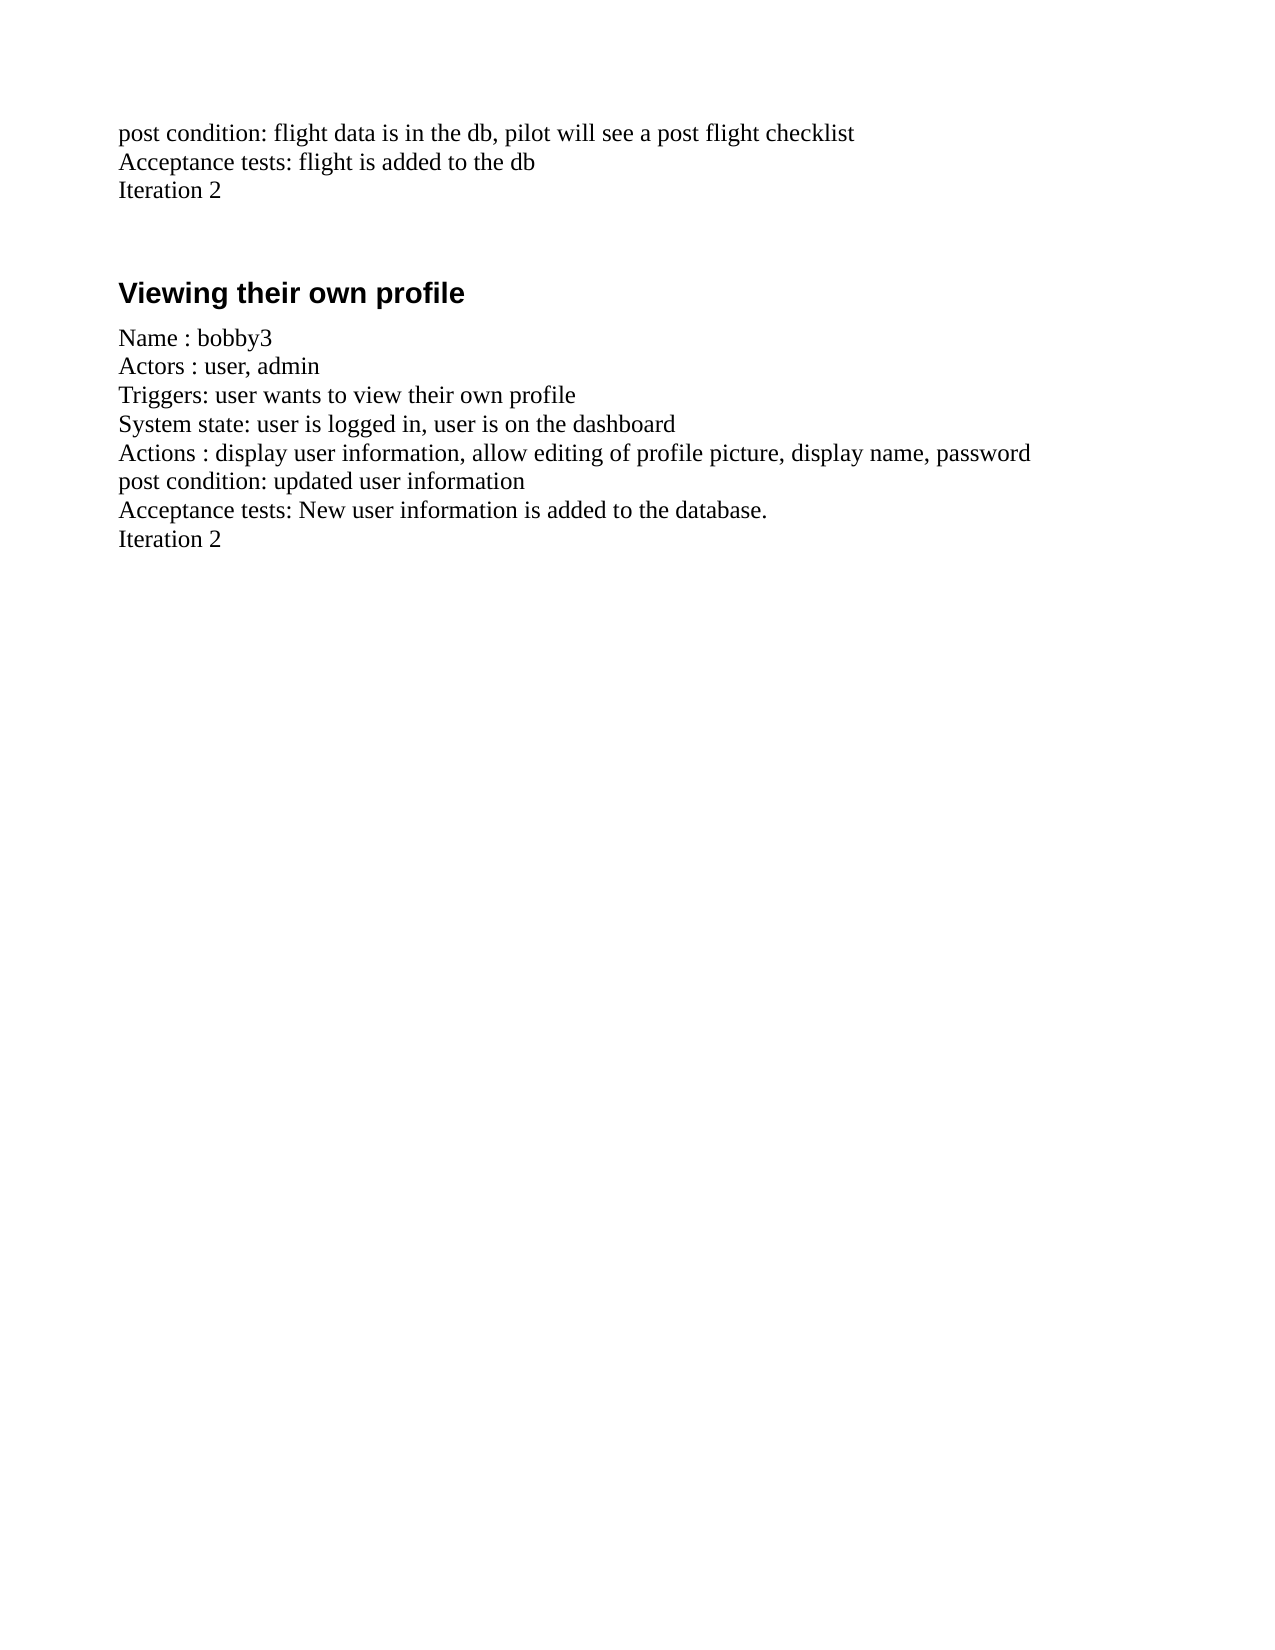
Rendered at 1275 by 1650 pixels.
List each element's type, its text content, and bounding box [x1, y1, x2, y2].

text Iteration 2 [118, 524, 1157, 553]
text Actors : user, admin [118, 351, 1157, 380]
text Name : bobby3 [118, 323, 1157, 351]
text System state: user is logged in, user is on the dashboard [118, 409, 1157, 438]
text Acceptance tests: New user information is added to the database. [118, 495, 1157, 524]
text post condition: updated user information [118, 466, 1157, 495]
text post condition: flight data is in the db, pilot will see a post flight checklist [118, 118, 1157, 147]
text Acceptance tests: flight is added to the db [118, 147, 1157, 176]
text Iteration 2 [118, 176, 1157, 233]
subtitle Viewing their own profile [118, 276, 1157, 310]
text Actions : display user information, allow editing of profile picture, display name, password [118, 438, 1157, 466]
text Triggers: user wants to view their own profile [118, 380, 1157, 409]
